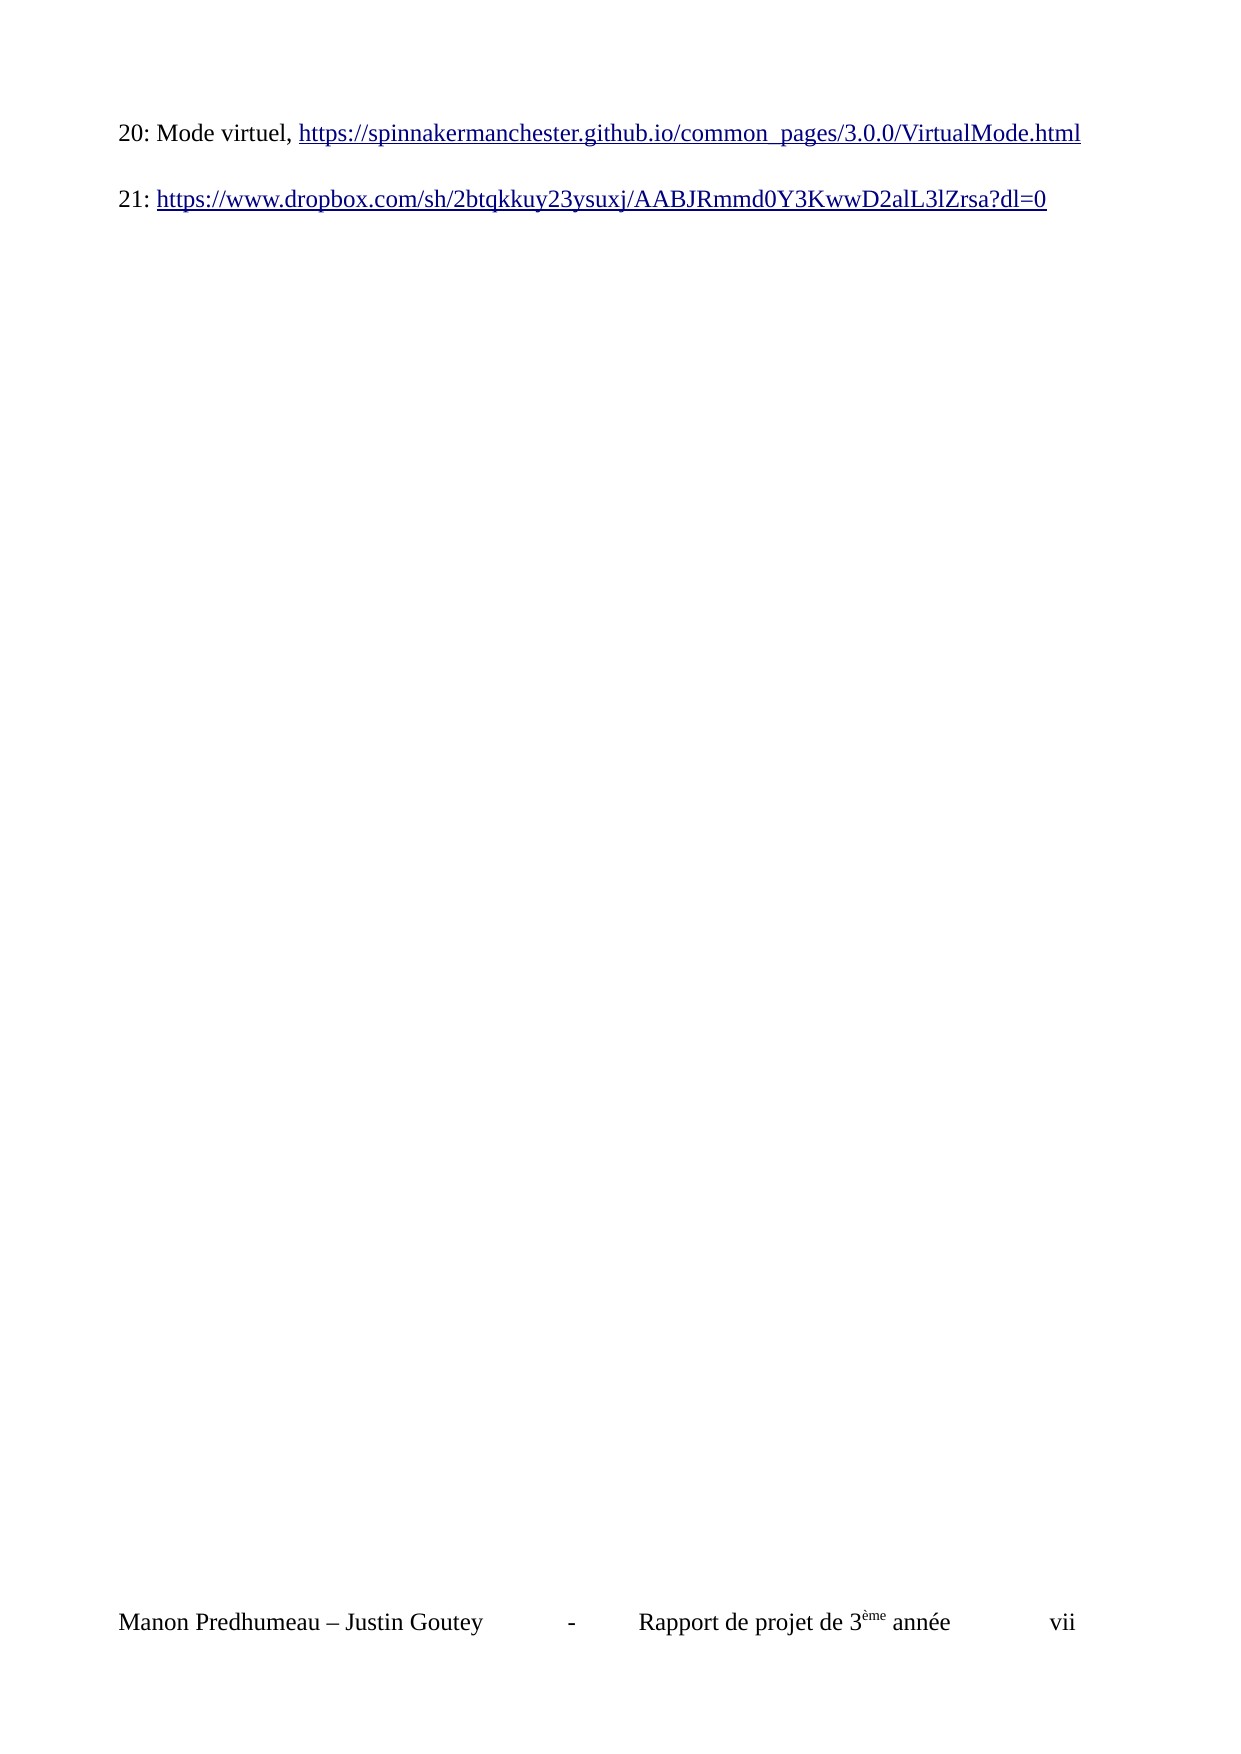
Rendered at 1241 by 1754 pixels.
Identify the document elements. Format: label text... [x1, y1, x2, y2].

text 20: Mode virtuel, https://spinnakermanchester.github.io/common_pages/3.0.0/VirtualMode.html [118, 118, 1122, 147]
text 21: https://www.dropbox.com/sh/2btqkkuy23ysuxj/AABJRmmd0Y3KwwD2alL3lZrsa?dl=0 [118, 184, 1122, 213]
